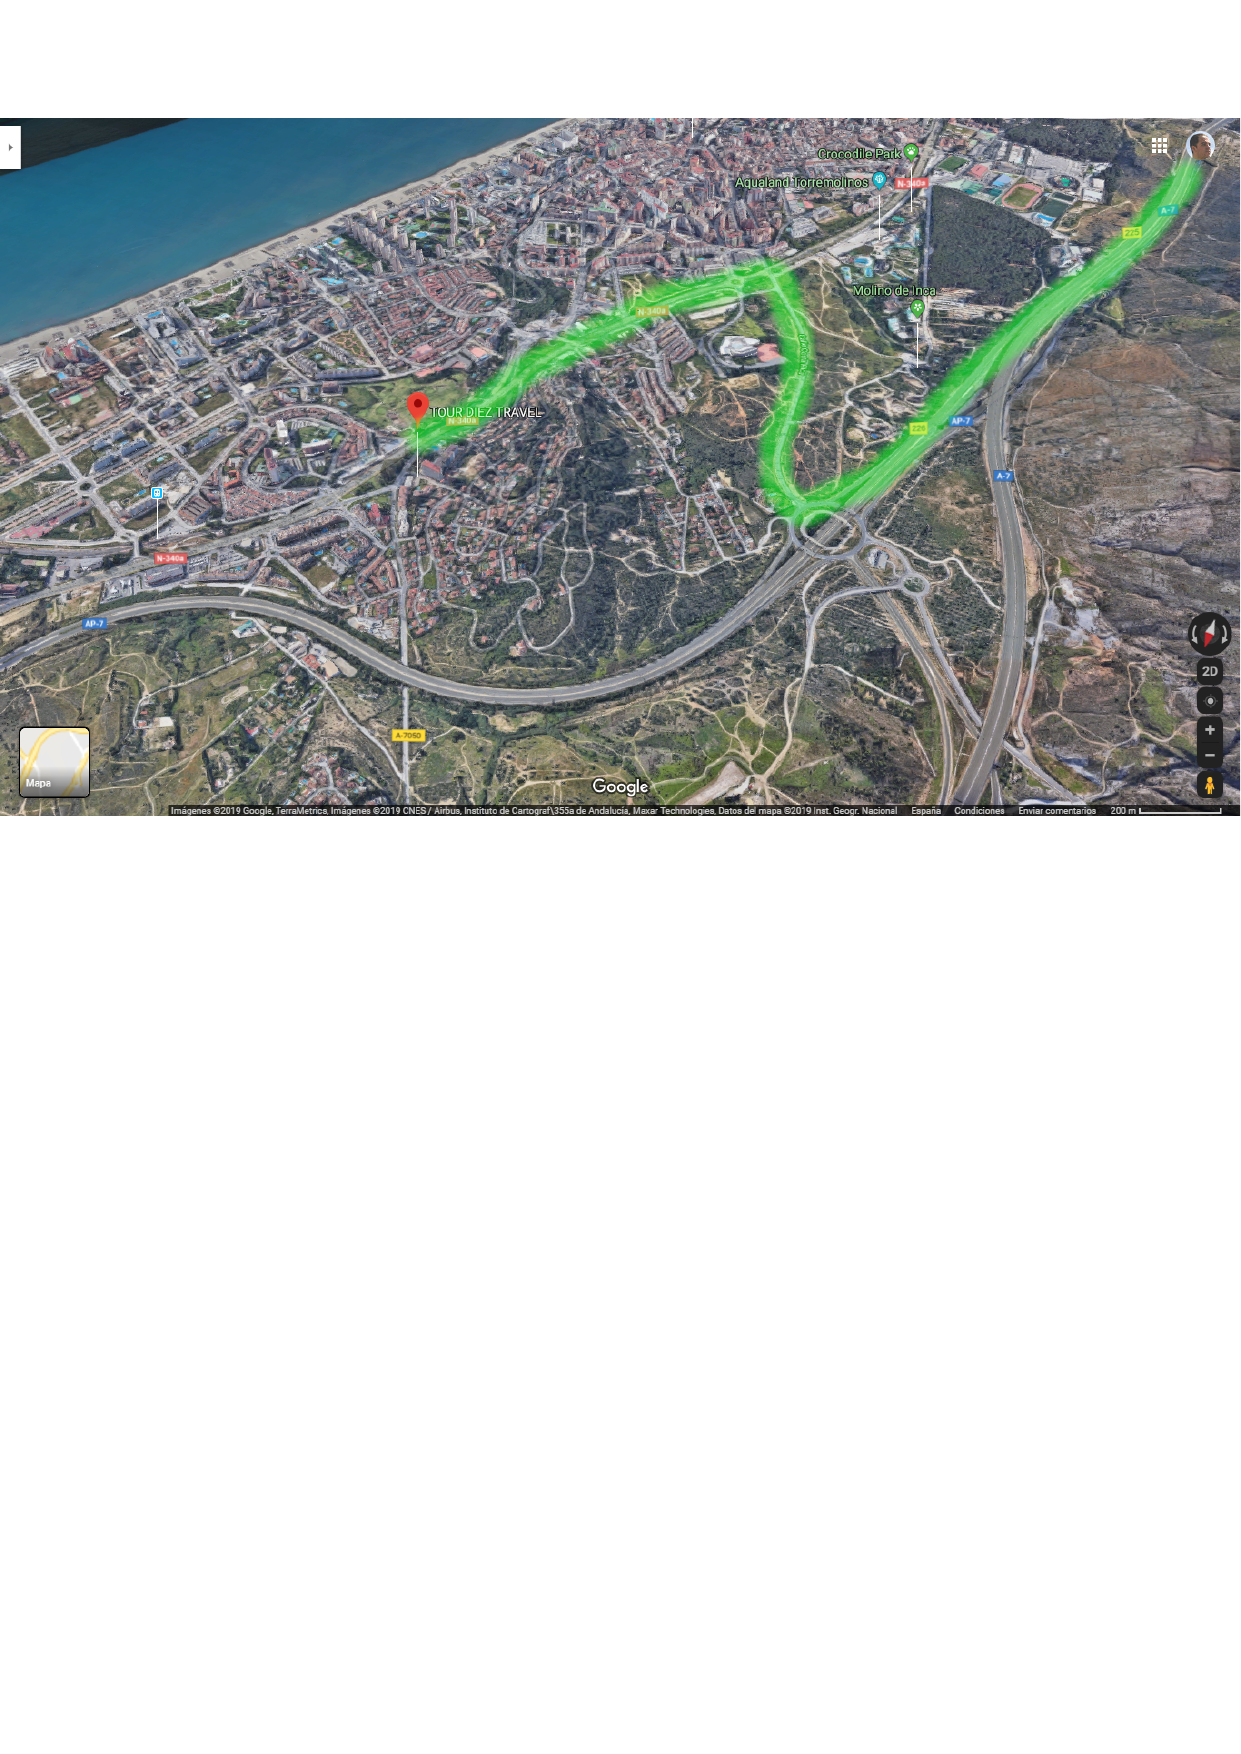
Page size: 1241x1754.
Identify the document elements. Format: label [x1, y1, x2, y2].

picture [0, 118, 1241, 816]
